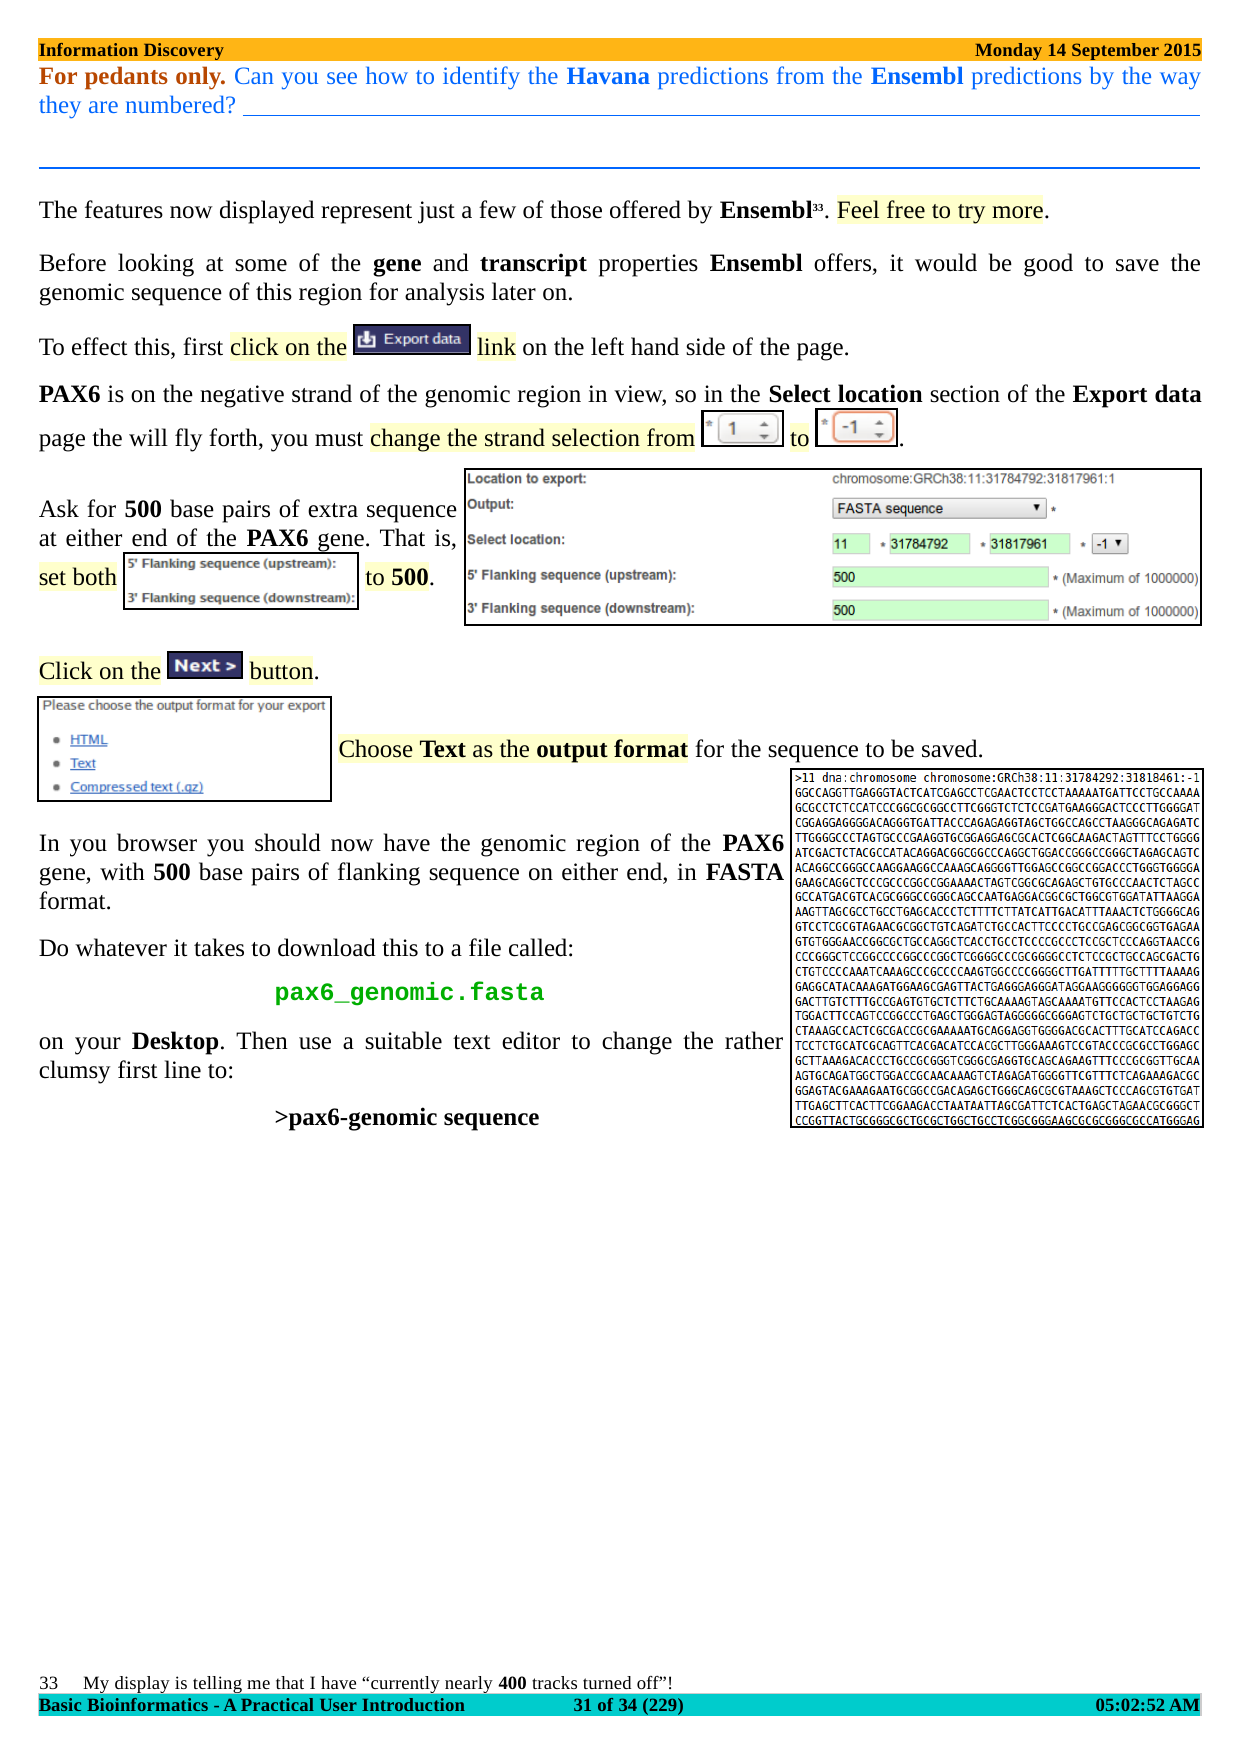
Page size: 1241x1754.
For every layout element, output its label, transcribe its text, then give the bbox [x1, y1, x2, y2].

text The features now displayed represent just a few of those offered by Ensembl. Feel free to try more. [38, 195, 1202, 224]
text To effect this, first click on thelink on the left hand side of the page. [38, 323, 1202, 361]
picture [704, 412, 782, 445]
text Ask for 500 base pairs of extra sequence at either end of the PAX6 gene. That is, set bothto 500. [38, 469, 464, 626]
picture [792, 770, 1202, 1126]
text Click on thebutton. [38, 651, 1202, 685]
picture [39, 698, 330, 800]
text >pax6-genomic sequence [38, 1101, 1202, 1131]
text In you browser you should now have the genomic region of the PAX6 gene, with 500 base pairs of flanking sequence on either end, in FASTA format. [38, 828, 790, 915]
text Do whatever it takes to download this to a file called: [38, 933, 790, 962]
text Before looking at some of the gene and transcript properties Ensembl offers, it would be good to save the genomic sequence of this region for analysis later on. [38, 248, 1202, 306]
picture [355, 326, 469, 353]
picture [169, 653, 241, 677]
picture [125, 554, 357, 608]
text Choose Text as the output format for the sequence to be saved. [332, 734, 1202, 763]
picture [466, 470, 1200, 624]
text pax6_genomic.fasta [38, 979, 790, 1008]
text on your Desktop. Then use a suitable text editor to change the rather clumsy first line to: [38, 1026, 790, 1084]
text My display is telling me that I have “currently nearly 400 tracks turned off”! [39, 1671, 1202, 1693]
text PAX6 is on the negative strand of the genomic region in view, so in the Select location section of the Export data page the will fly forth, you must change the strand selection fromto. [38, 379, 1202, 452]
picture [818, 410, 896, 445]
text For pedants only. Can you see how to identify the Havana predictions from the Ensembl predictions by the way they are numbered? [38, 61, 1202, 119]
